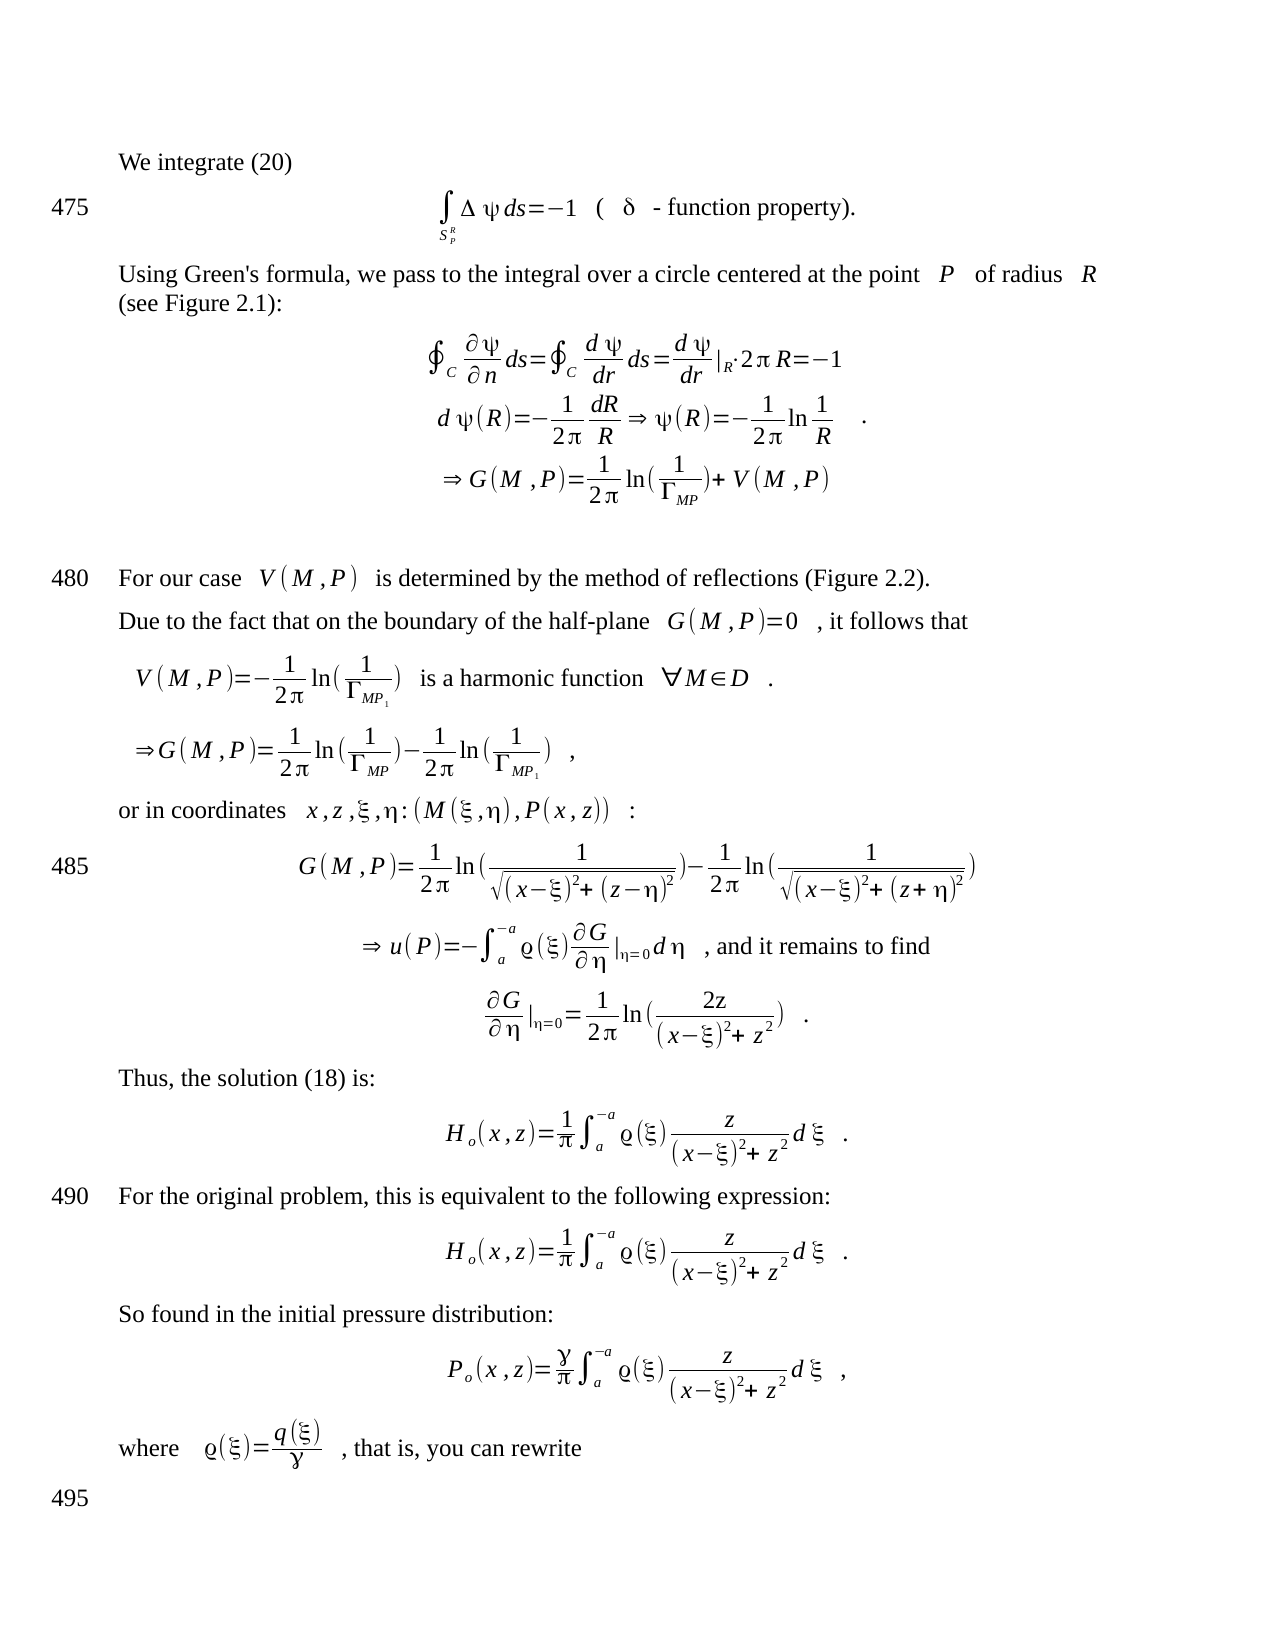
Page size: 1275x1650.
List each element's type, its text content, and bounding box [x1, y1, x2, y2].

text is a harmonic function. [118, 649, 1157, 710]
text , and it remains to find [118, 917, 1157, 974]
text , [118, 1341, 1157, 1405]
text (- function property). [118, 188, 1157, 247]
text Due to the fact that on the boundary of the half-plane, it follows that [118, 606, 1157, 637]
text where , that is, you can rewrite [118, 1417, 1157, 1470]
text Using Green's formula, we pass to the integral over a circle centered at the pointof radius (see Figure 2.1): [118, 259, 1157, 317]
text . [118, 1104, 1157, 1169]
text , [118, 722, 1157, 782]
text . [118, 1222, 1157, 1287]
text For our caseis determined by the method of reflections (Figure 2.2). [118, 563, 1157, 594]
text Thus, the solution (18) is: [118, 1063, 1157, 1092]
text For the original problem, this is equivalent to the following expression: [118, 1181, 1157, 1210]
text We integrate (20) [118, 147, 1157, 176]
text So found in the initial pressure distribution: [118, 1299, 1157, 1328]
text . [118, 986, 1157, 1051]
text . [118, 329, 1157, 509]
text or in coordinates: [118, 795, 1157, 826]
